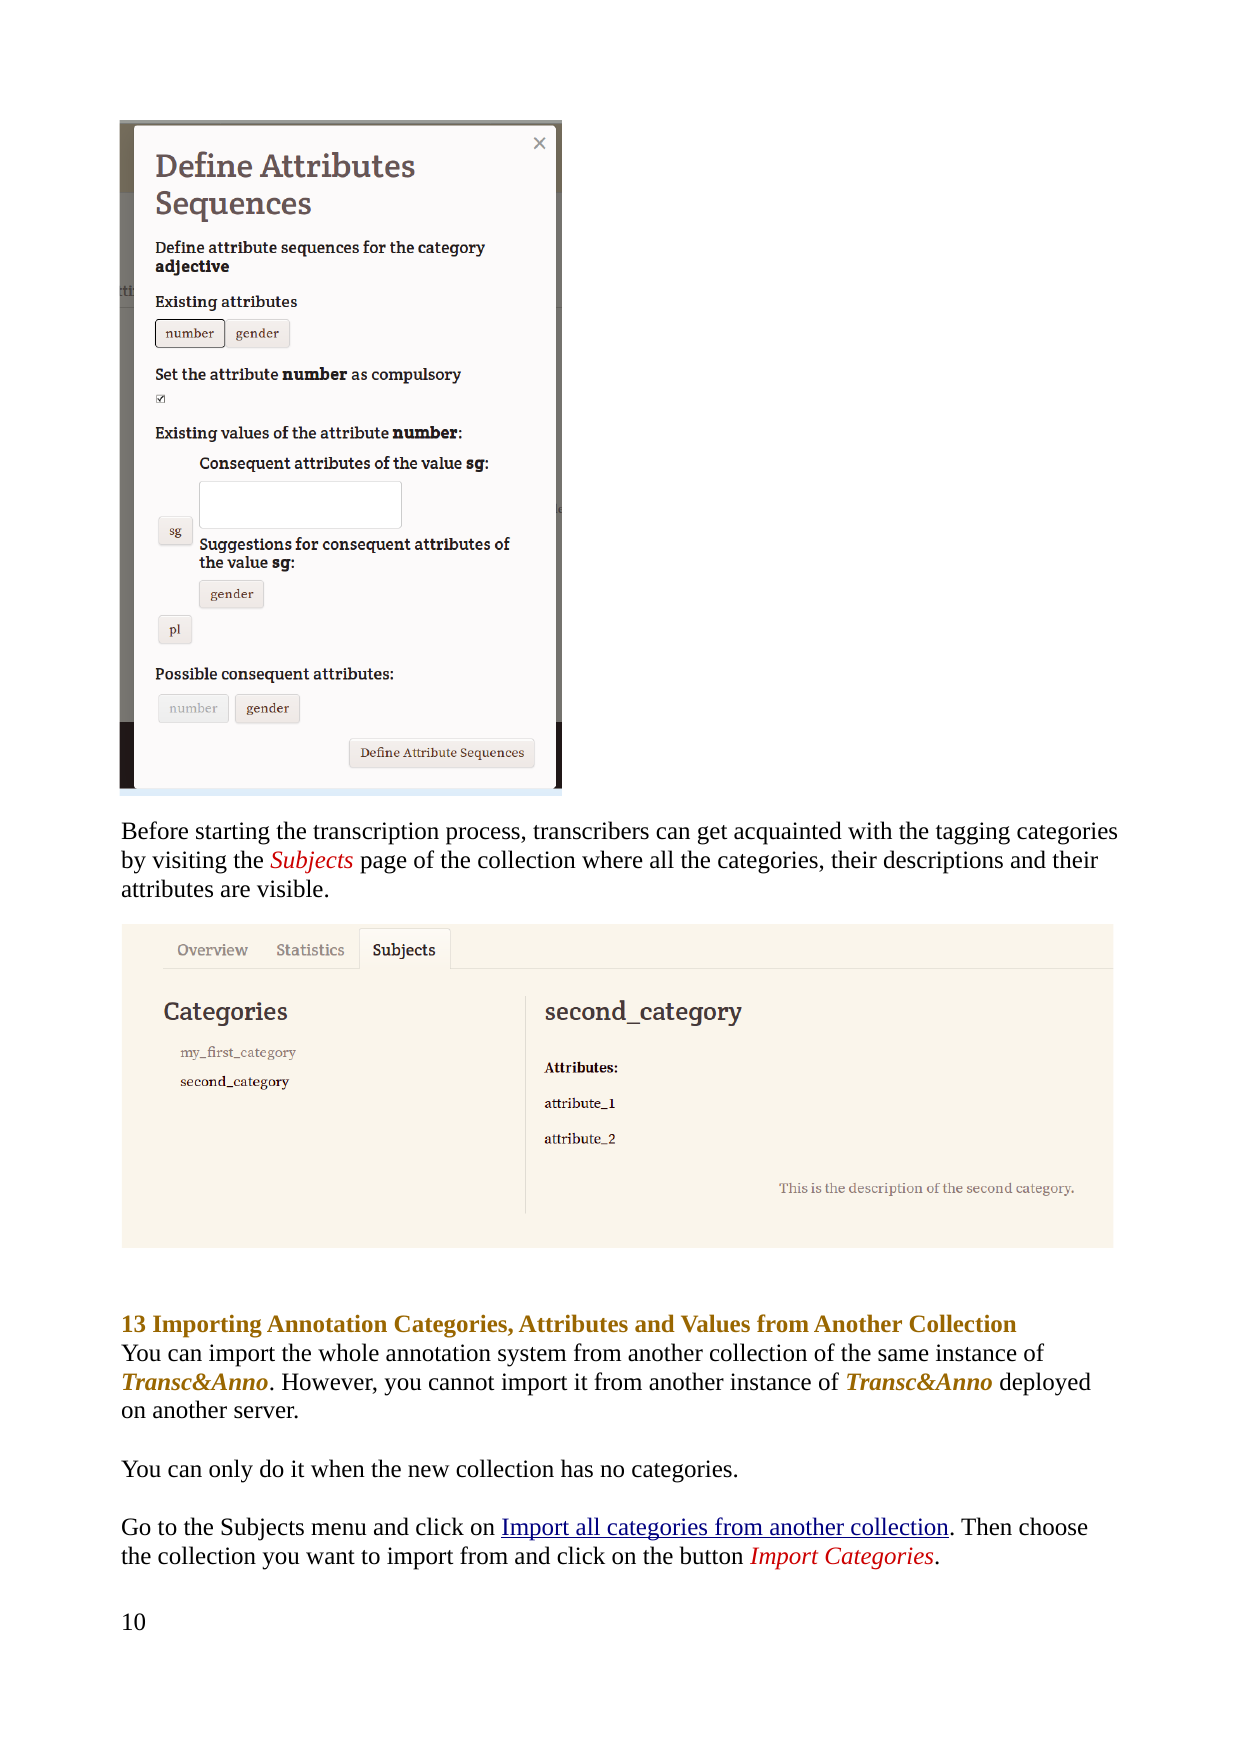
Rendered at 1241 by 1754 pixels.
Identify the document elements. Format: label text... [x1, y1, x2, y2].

text You can only do it when the new collection has no categories. [121, 1454, 1122, 1482]
text Before starting the transcription process, transcribers can get acquainted with the tagging categories by visiting the Subjects page of the collection where all the categories, their descriptions and their attributes are visible. [121, 816, 1122, 902]
picture [473, 120, 542, 796]
text Go to the Subjects menu and click on Import all categories from another collection. Then choose the collection you want to import from and click on the button Import Categories. [121, 1512, 1122, 1569]
picture [940, 924, 1114, 1248]
text 13 Importing Annotation Categories, Attributes and Values from Another Collection You can import the whole annotation system from another collection of the same instance of Transc&Anno. However, you cannot import it from another instance of Transc&Anno deployed on another server. [121, 1309, 1122, 1424]
